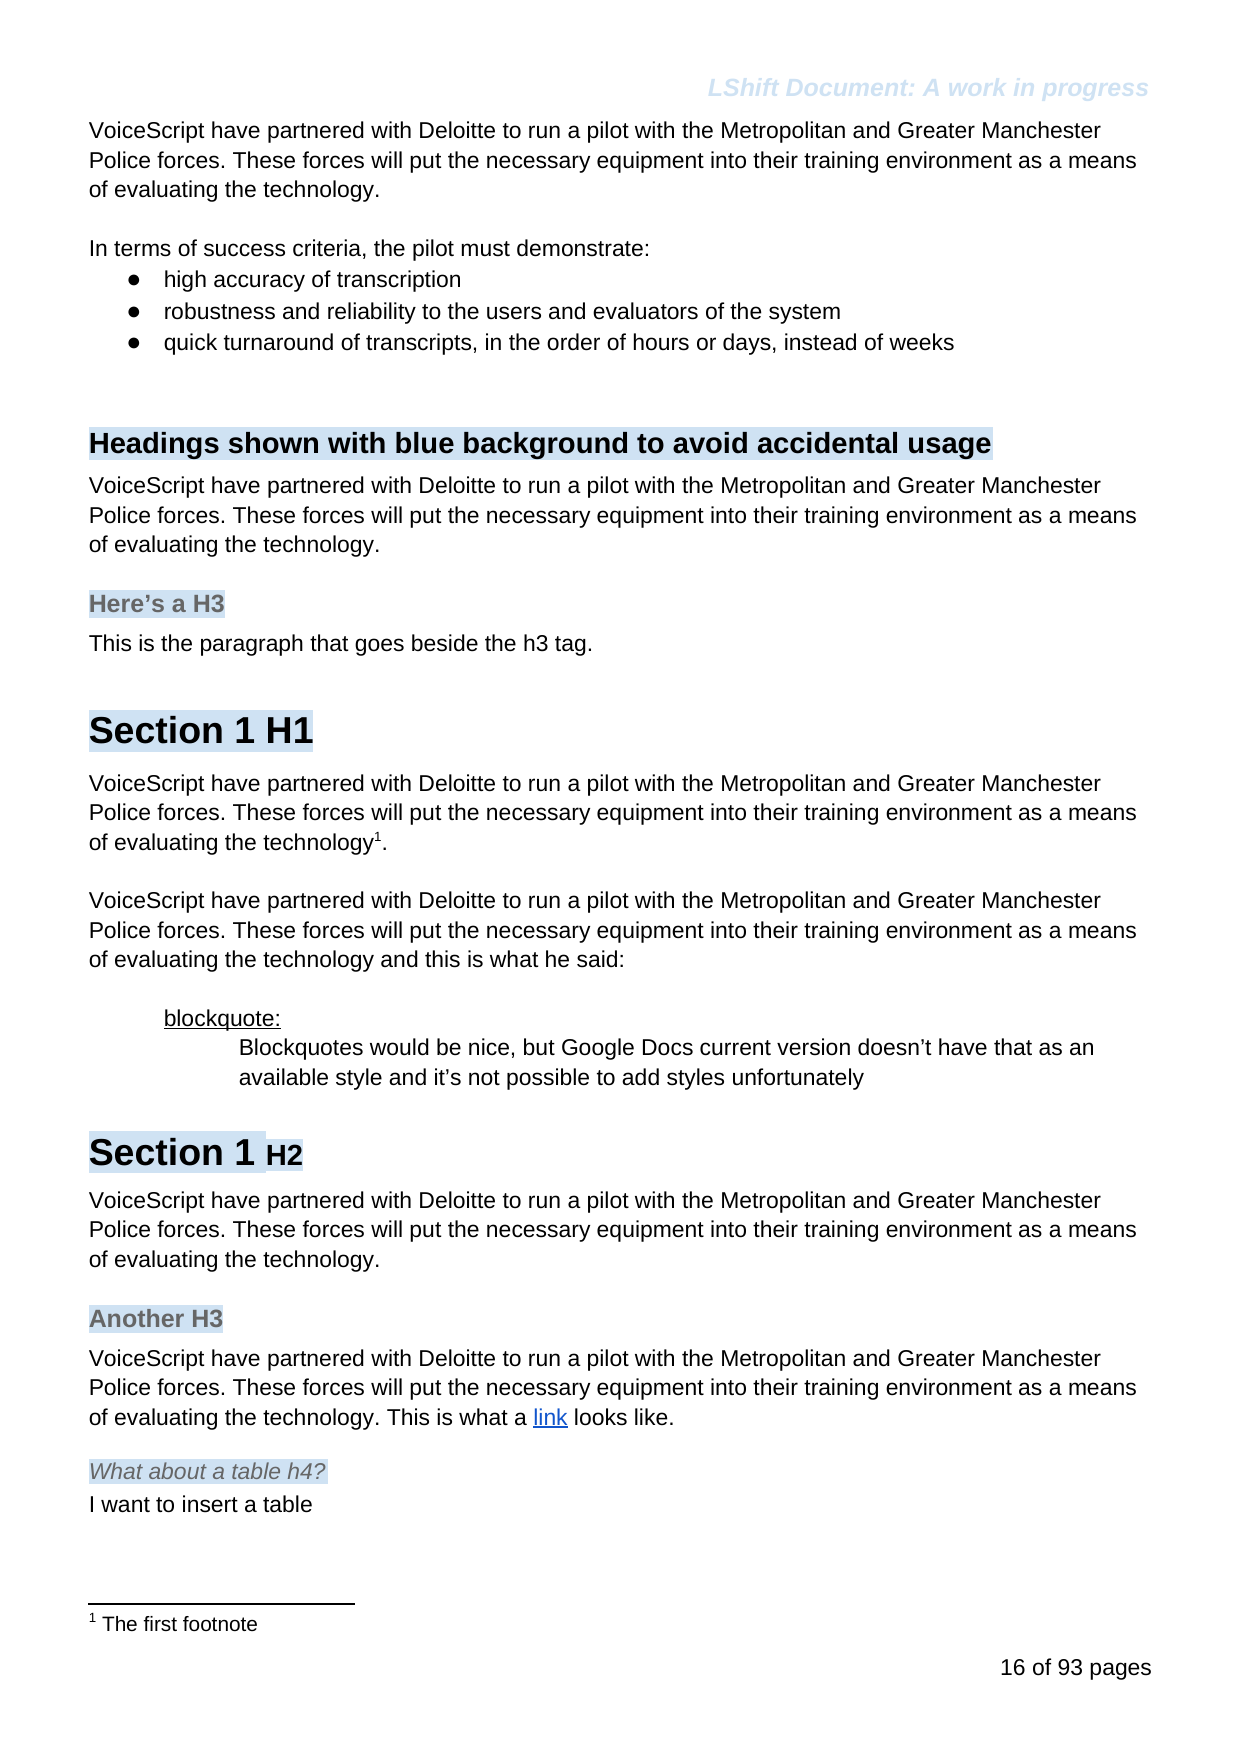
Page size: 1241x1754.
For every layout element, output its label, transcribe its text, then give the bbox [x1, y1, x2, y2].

text VoiceScript have partnered with Deloitte to run a pilot with the Metropolitan and Greater Manchester Police forces. These forces will put the necessary equipment into their training environment as a means of evaluating the technology and this is what he said: [88, 888, 1152, 972]
subtitle Another H3 [223, 1305, 1152, 1333]
subtitle Headings shown with blue background to avoid accidental usage [993, 427, 1152, 460]
text VoiceScript have partnered with Deloitte to run a pilot with the Metropolitan and Greater Manchester Police forces. These forces will put the necessary equipment into their training environment as a means of evaluating the technology. [88, 771, 1152, 855]
subtitle Here’s a H3 [225, 590, 1152, 618]
list quick turnaround of transcripts, in the order of hours or days, instead of weeks [126, 328, 1152, 356]
subtitle What about a table h4? [88, 1458, 1152, 1484]
text blockquote: [163, 1006, 1152, 1031]
list robustness and reliability to the users and evaluators of the system [126, 297, 1152, 324]
subtitle Section 1 H2 [266, 1131, 1152, 1173]
text The first footnote [88, 1610, 1152, 1636]
list high accuracy of transcription [126, 265, 1152, 293]
text Blockquotes would be nice, but Google Docs current version doesn’t have that as an available style and it’s not possible to add styles unfortunately [238, 1035, 1152, 1090]
text In terms of success criteria, the pilot must demonstrate: [88, 236, 1152, 261]
text I want to insert a table [88, 1492, 1152, 1518]
text VoiceScript have partnered with Deloitte to run a pilot with the Metropolitan and Greater Manchester Police forces. These forces will put the necessary equipment into their training environment as a means of evaluating the technology. [88, 1188, 1152, 1272]
text VoiceScript have partnered with Deloitte to run a pilot with the Metropolitan and Greater Manchester Police forces. These forces will put the necessary equipment into their training environment as a means of evaluating the technology. [88, 118, 1152, 202]
text VoiceScript have partnered with Deloitte to run a pilot with the Metropolitan and Greater Manchester Police forces. These forces will put the necessary equipment into their training environment as a means of evaluating the technology. [88, 473, 1152, 557]
subtitle Section 1 H1 [313, 710, 1152, 752]
text This is the paragraph that goes beside the h3 tag. [88, 631, 1152, 656]
text VoiceScript have partnered with Deloitte to run a pilot with the Metropolitan and Greater Manchester Police forces. These forces will put the necessary equipment into their training environment as a means of evaluating the technology. This is what a link looks like. [88, 1345, 1152, 1430]
